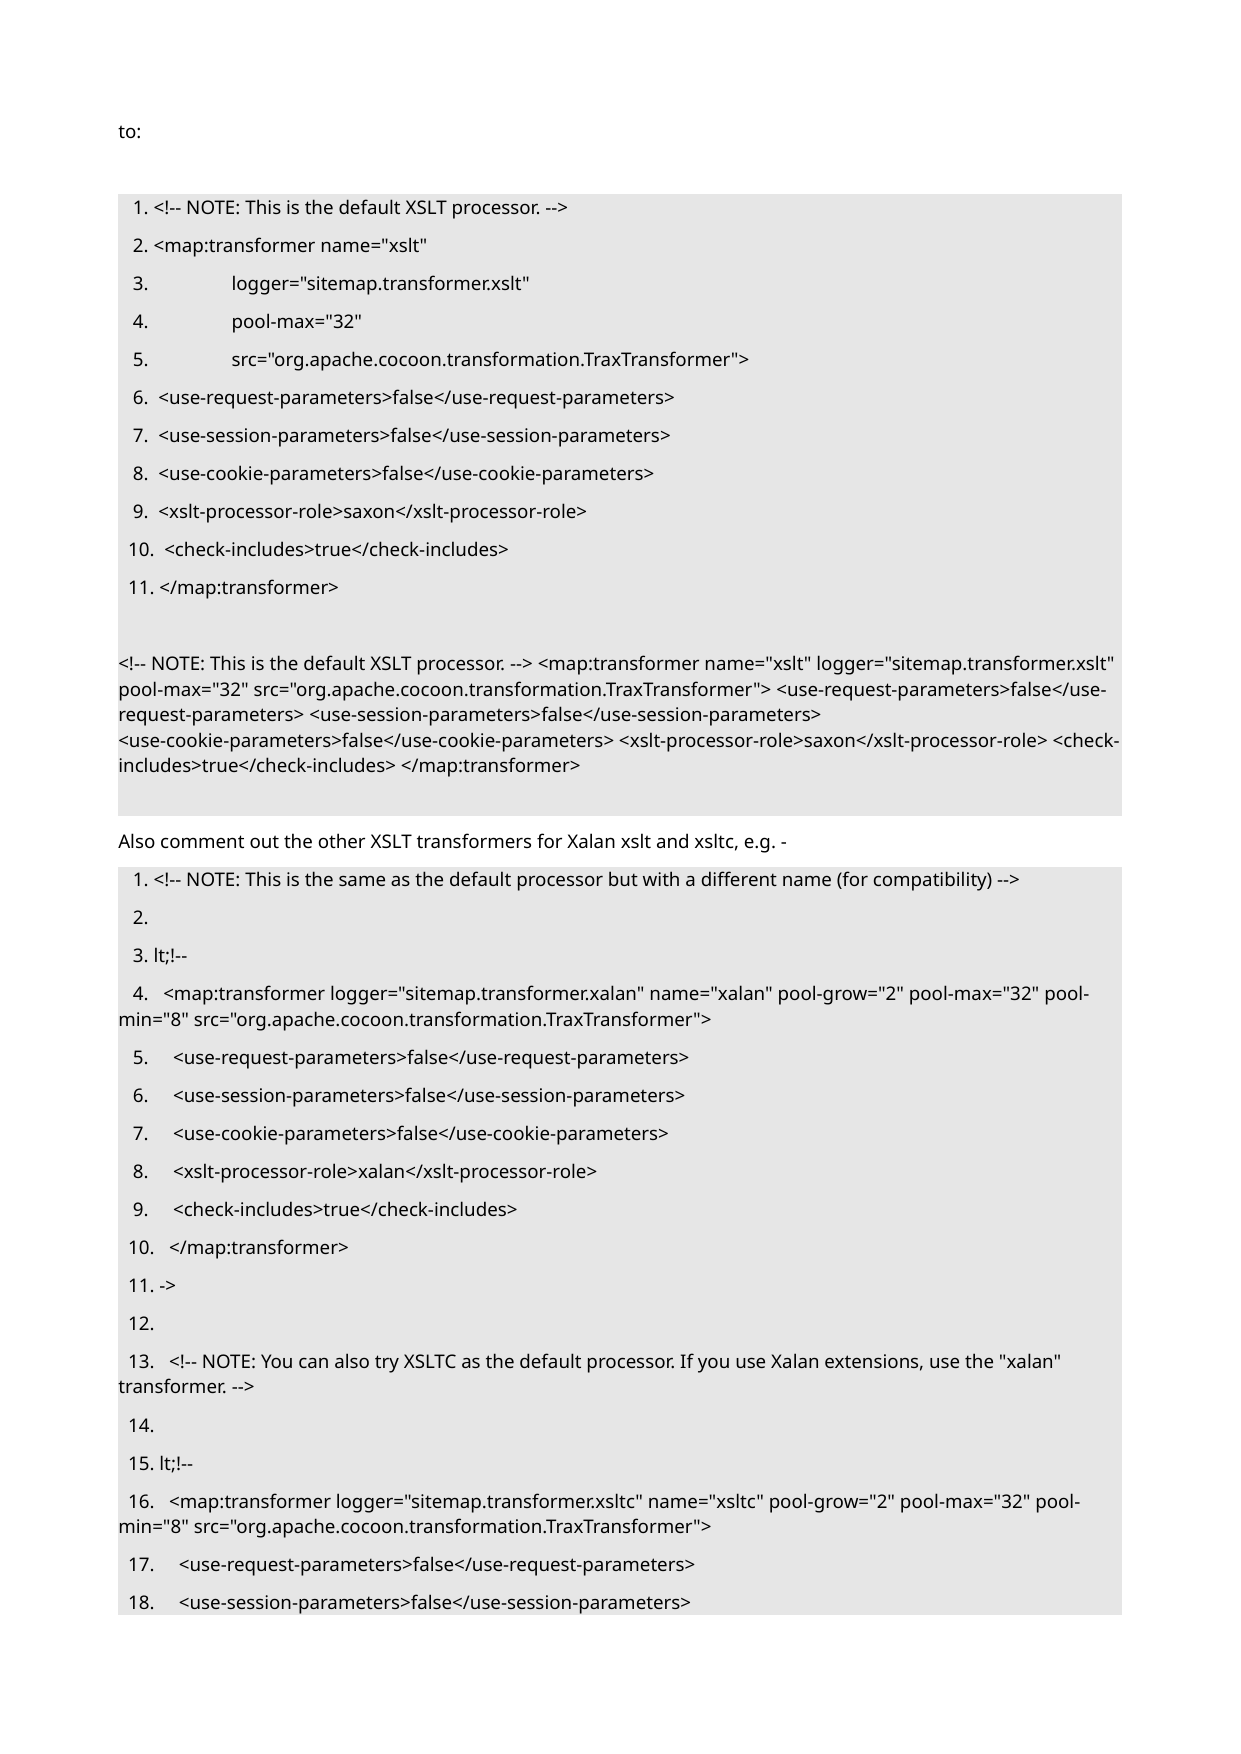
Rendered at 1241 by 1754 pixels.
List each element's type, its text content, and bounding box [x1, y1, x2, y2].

text 1. <!-- NOTE: This is the same as the default processor but with a different name (for compatibility) --> [118, 867, 1122, 892]
text 4. <map:transformer logger="sitemap.transformer.xalan" name="xalan" pool-grow="2" pool-max="32" pool-min="8" src="org.apache.cocoon.transformation.TraxTransformer"> [118, 981, 1122, 1032]
text 14. [118, 1412, 1122, 1437]
text 10. <check-includes>true</check-includes> [118, 536, 1122, 562]
text 6. <use-session-parameters>false</use-session-parameters> [118, 1082, 1122, 1108]
text 2. [118, 904, 1122, 930]
text 6. <use-request-parameters>false</use-request-parameters> [118, 384, 1122, 410]
text 7. <use-session-parameters>false</use-session-parameters> [118, 422, 1122, 448]
text 15. lt;!-- [118, 1450, 1122, 1475]
text 8. <xslt-processor-role>xalan</xslt-processor-role> [118, 1158, 1122, 1184]
text 5. <use-request-parameters>false</use-request-parameters> [118, 1044, 1122, 1070]
text 2. <map:transformer name="xslt" [118, 232, 1122, 258]
text 9. <xslt-processor-role>saxon</xslt-processor-role> [118, 498, 1122, 524]
text 13. <!-- NOTE: You can also try XSLTC as the default processor. If you use Xalan extensions, use the "xalan" transformer. --> [118, 1348, 1122, 1399]
text Also comment out the other XSLT transformers for Xalan xslt and xsltc, e.g. - [118, 828, 1122, 854]
text 10. </map:transformer> [118, 1234, 1122, 1260]
text 3. lt;!-- [118, 943, 1122, 968]
text 9. <check-includes>true</check-includes> [118, 1196, 1122, 1222]
text 12. [118, 1310, 1122, 1336]
text 17. <use-request-parameters>false</use-request-parameters> [118, 1551, 1122, 1577]
text <!-- NOTE: This is the default XSLT processor. --> <map:transformer name="xslt" logger="sitemap.transformer.xslt" pool-max="32" src="org.apache.cocoon.transformation.TraxTransformer"> <use-request-parameters>false</use-request-parameters> <use-session-parameters>false</use-session-parameters> <use-cookie-parameters>false</use-cookie-parameters> <xslt-processor-role>saxon</xslt-processor-role> <check-includes>true</check-includes> </map:transformer> [118, 650, 1122, 778]
text 7. <use-cookie-parameters>false</use-cookie-parameters> [118, 1120, 1122, 1146]
text 1. <!-- NOTE: This is the default XSLT processor. --> [118, 194, 1122, 220]
text 3. logger="sitemap.transformer.xslt" [118, 270, 1122, 296]
text 16. <map:transformer logger="sitemap.transformer.xsltc" name="xsltc" pool-grow="2" pool-max="32" pool-min="8" src="org.apache.cocoon.transformation.TraxTransformer"> [118, 1488, 1122, 1539]
text 5. src="org.apache.cocoon.transformation.TraxTransformer"> [118, 346, 1122, 372]
text to: [118, 118, 1122, 144]
text 11. </map:transformer> [118, 574, 1122, 600]
text 18. <use-session-parameters>false</use-session-parameters> [118, 1589, 1122, 1615]
text 11. -> [118, 1272, 1122, 1298]
text 4. pool-max="32" [118, 308, 1122, 334]
text 8. <use-cookie-parameters>false</use-cookie-parameters> [118, 460, 1122, 486]
